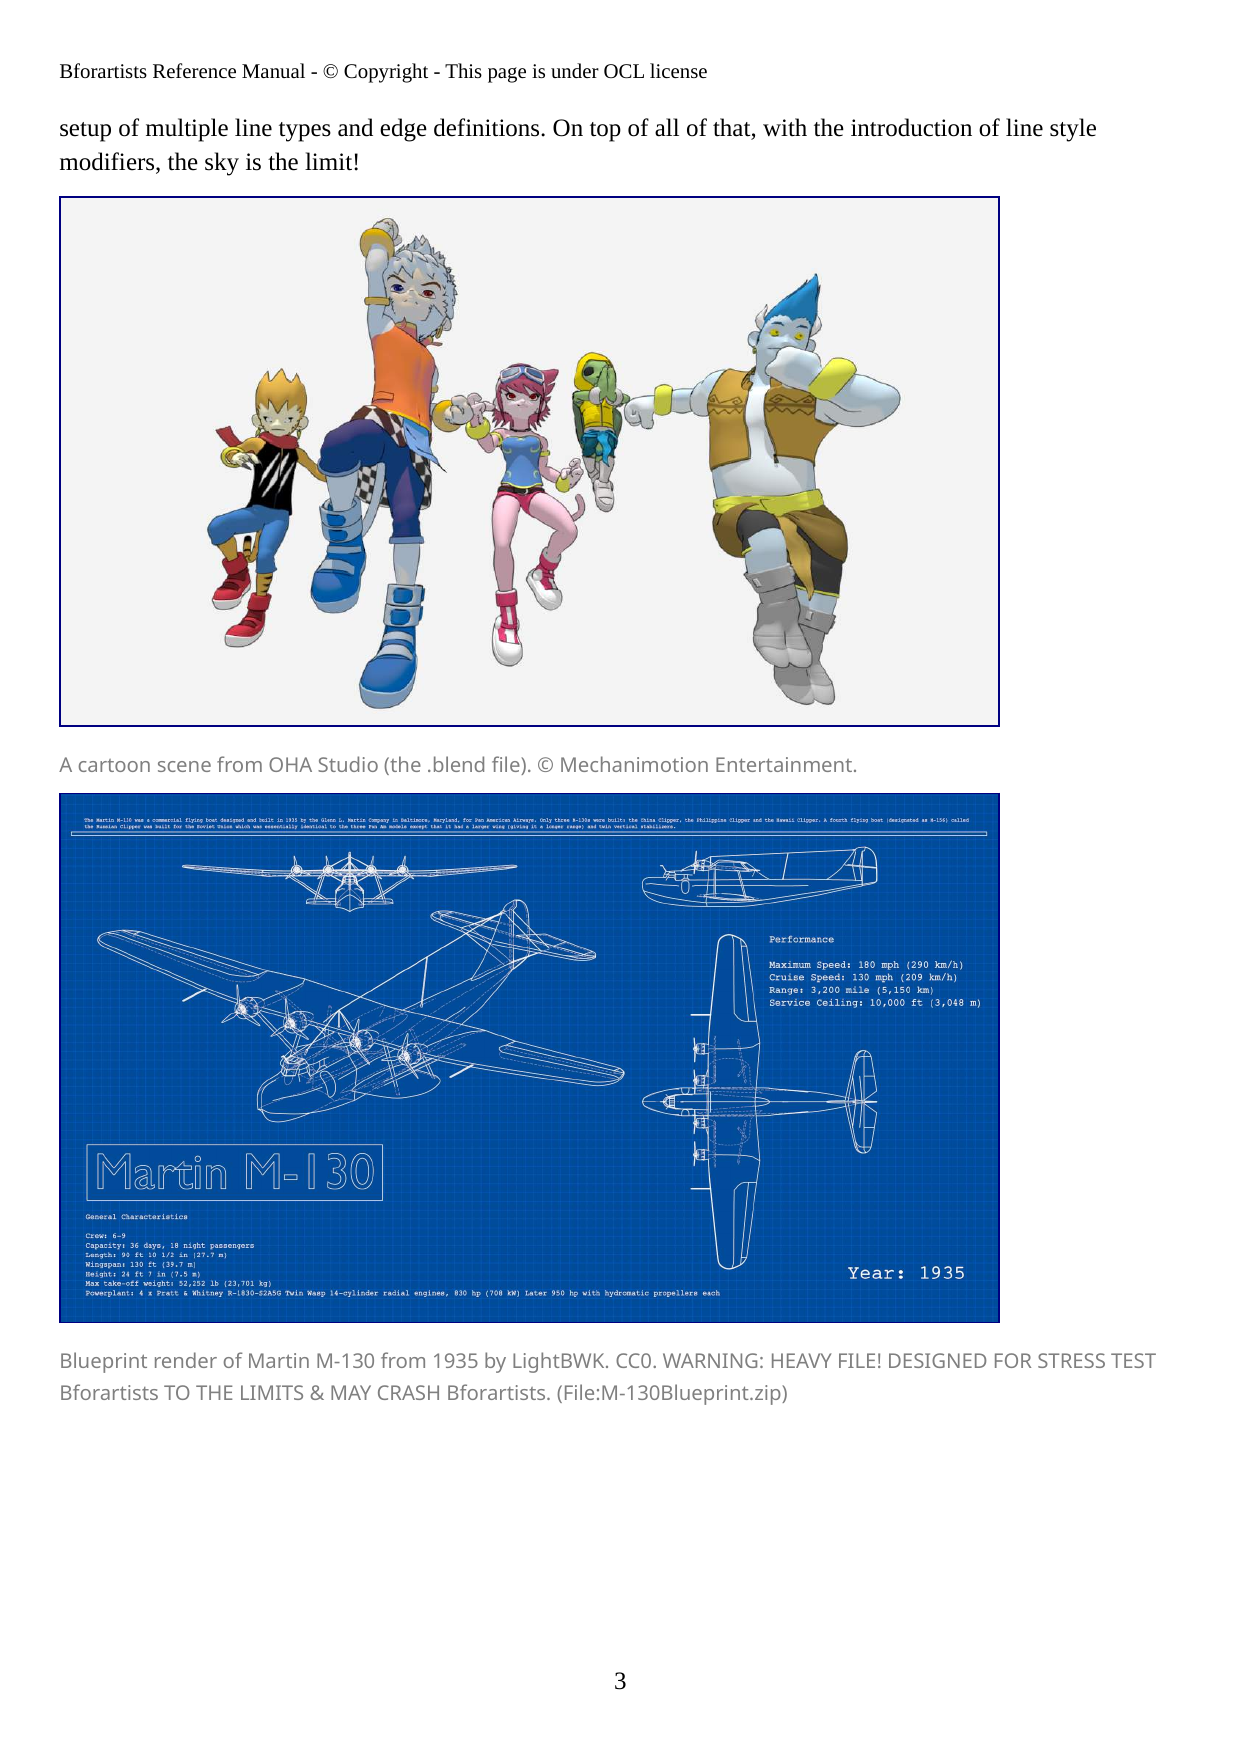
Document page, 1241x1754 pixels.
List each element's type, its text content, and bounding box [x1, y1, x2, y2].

picture [61, 198, 998, 725]
picture [61, 794, 998, 1322]
text Blueprint render of Martin M-130 from 1935 by LightBWK. CC0. WARNING: HEAVY FILE! DESIGNED FOR STRESS TEST Bforartists TO THE LIMITS & MAY CRASH Bforartists. (File:M-130Blueprint.zip) [59, 1343, 1181, 1406]
text A cartoon scene from OHA Studio (the .blend file). © Mechanimotion Entertainment. [59, 747, 1181, 778]
text setup of multiple line types and edge definitions. On top of all of that, with the introduction of line style modifiers, the sky is the limit! [59, 113, 1181, 176]
